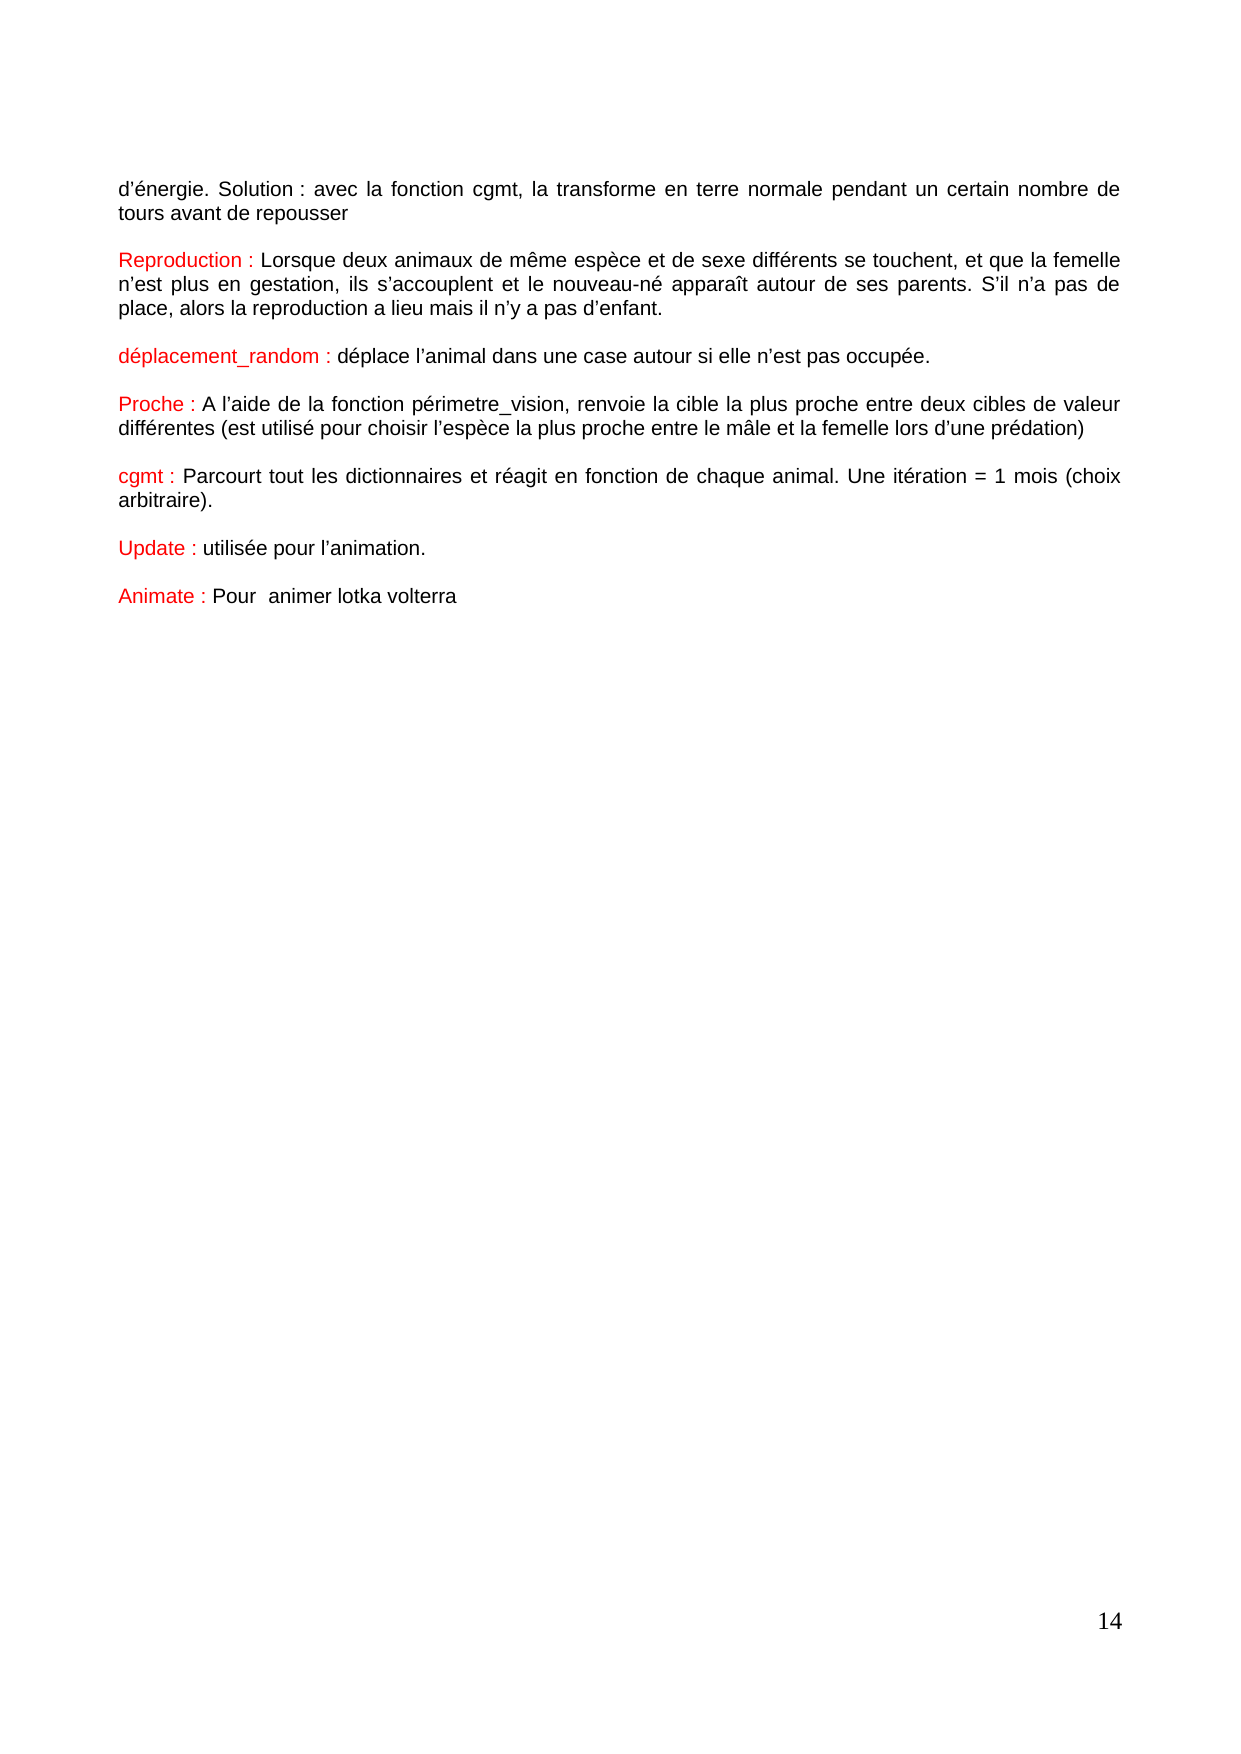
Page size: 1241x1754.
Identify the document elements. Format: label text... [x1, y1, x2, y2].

text d’énergie. Solution : avec la fonction cgmt, la transforme en terre normale pendant un certain nombre de tours avant de repousser [118, 176, 1122, 224]
text cgmt : Parcourt tout les dictionnaires et réagit en fonction de chaque animal. Une itération = 1 mois (choix arbitraire). [118, 464, 1122, 512]
text Proche : A l’aide de la fonction périmetre_vision, renvoie la cible la plus proche entre deux cibles de valeur différentes (est utilisé pour choisir l’espèce la plus proche entre le mâle et la femelle lors d’une prédation) [118, 392, 1122, 440]
text Reproduction : Lorsque deux animaux de même espèce et de sexe différents se touchent, et que la femelle n’est plus en gestation, ils s’accouplent et le nouveau-né apparaît autour de ses parents. S’il n’a pas de place, alors la reproduction a lieu mais il n’y a pas d’enfant. [118, 248, 1122, 320]
text Update : utilisée pour l’animation. [118, 536, 1122, 560]
text Animate : Pour animer lotka volterra [118, 584, 1122, 608]
text déplacement_random : déplace l’animal dans une case autour si elle n’est pas occupée. [118, 344, 1122, 368]
